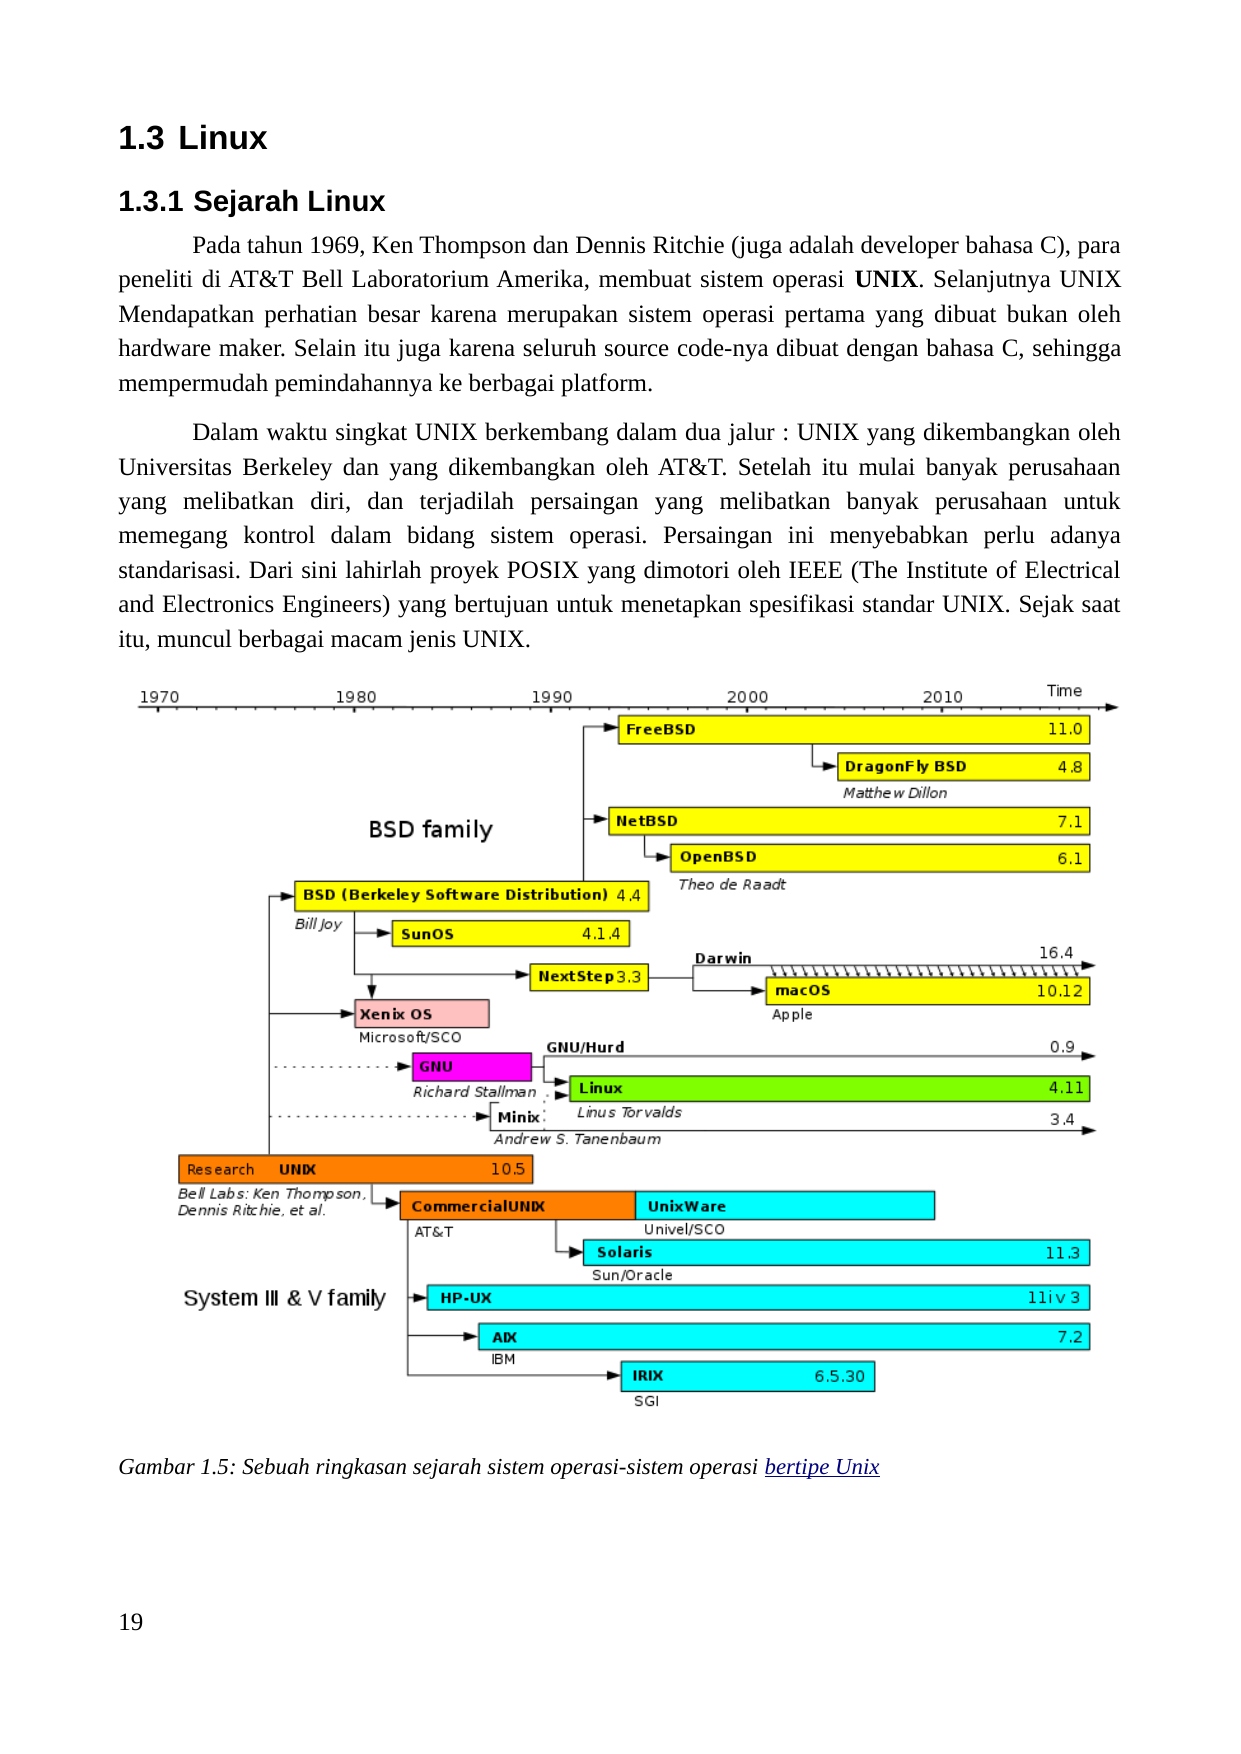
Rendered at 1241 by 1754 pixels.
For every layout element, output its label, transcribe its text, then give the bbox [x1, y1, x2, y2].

text Gambar 1.5: Sebuah ringkasan sejarah sistem operasi-sistem operasi bertipe Unix [118, 686, 1122, 1479]
text Pada tahun 1969, Ken Thompson dan Dennis Ritchie (juga adalah developer bahasa C), para peneliti di AT&T Bell Laboratorium Amerika, membuat sistem operasi UNIX. Selanjutnya UNIX Mendapatkan perhatian besar karena merupakan sistem operasi pertama yang dibuat bukan oleh hardware maker. Selain itu juga karena seluruh source code-nya dibuat dengan bahasa C, sehingga mempermudah pemindahannya ke berbagai platform. [118, 230, 1122, 397]
subtitle Sejarah Linux [118, 184, 1122, 218]
picture [125, 662, 1130, 1424]
subtitle Linux [118, 118, 1122, 157]
text Dalam waktu singkat UNIX berkembang dalam dua jalur : UNIX yang dikembangkan oleh Universitas Berkeley dan yang dikembangkan oleh AT&T. Setelah itu mulai banyak perusahaan yang melibatkan diri, dan terjadilah persaingan yang melibatkan banyak perusahaan untuk memegang kontrol dalam bidang sistem operasi. Persaingan ini menyebabkan perlu adanya standarisasi. Dari sini lahirlah proyek POSIX yang dimotori oleh IEEE (The Institute of Electrical and Electronics Engineers) yang bertujuan untuk menetapkan spesifikasi standar UNIX. Sejak saat itu, muncul berbagai macam jenis UNIX. [118, 417, 1122, 653]
